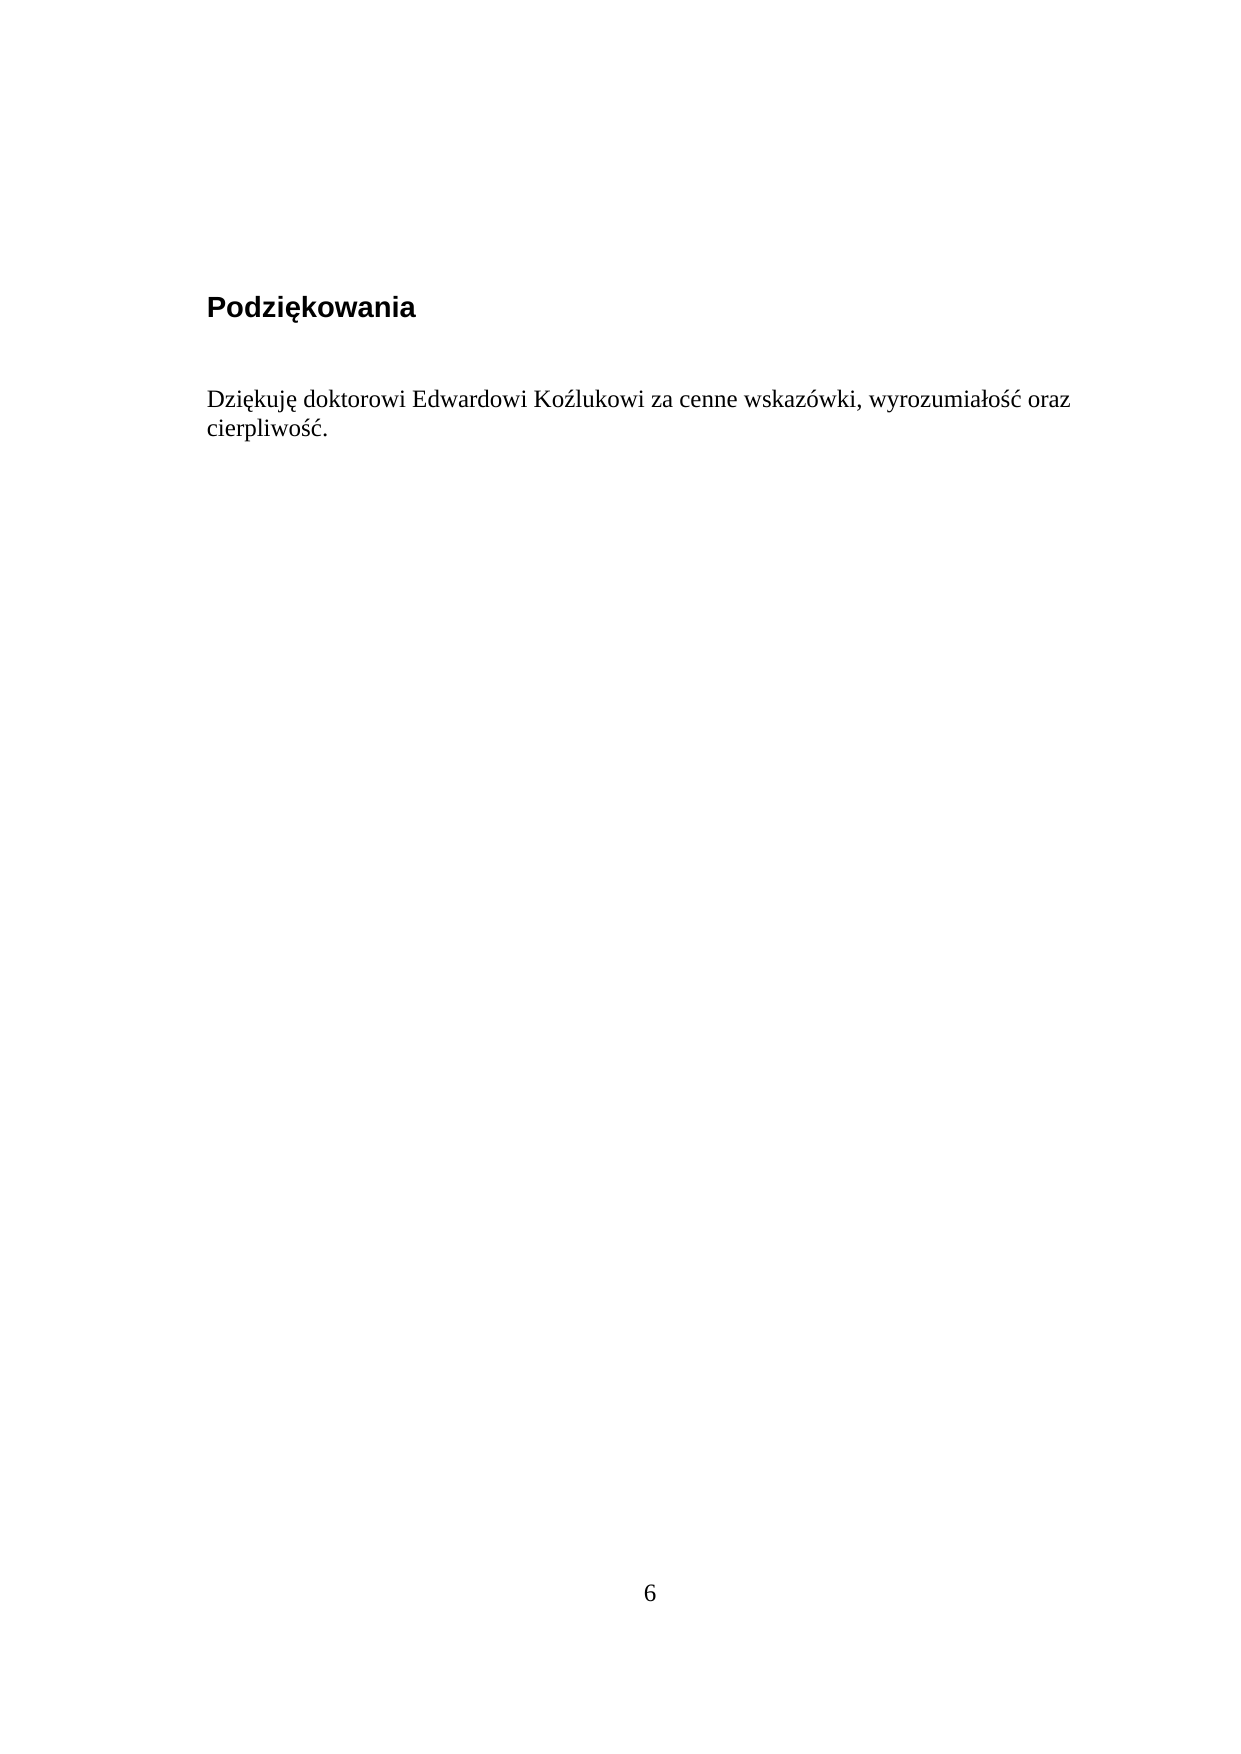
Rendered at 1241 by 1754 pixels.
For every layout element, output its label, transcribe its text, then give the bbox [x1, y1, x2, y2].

text Dziękuję doktorowi Edwardowi Koźlukowi za cenne wskazówki, wyrozumiałość oraz cierpliwość. [207, 384, 1093, 442]
subtitle Podziękowania [207, 290, 1093, 323]
